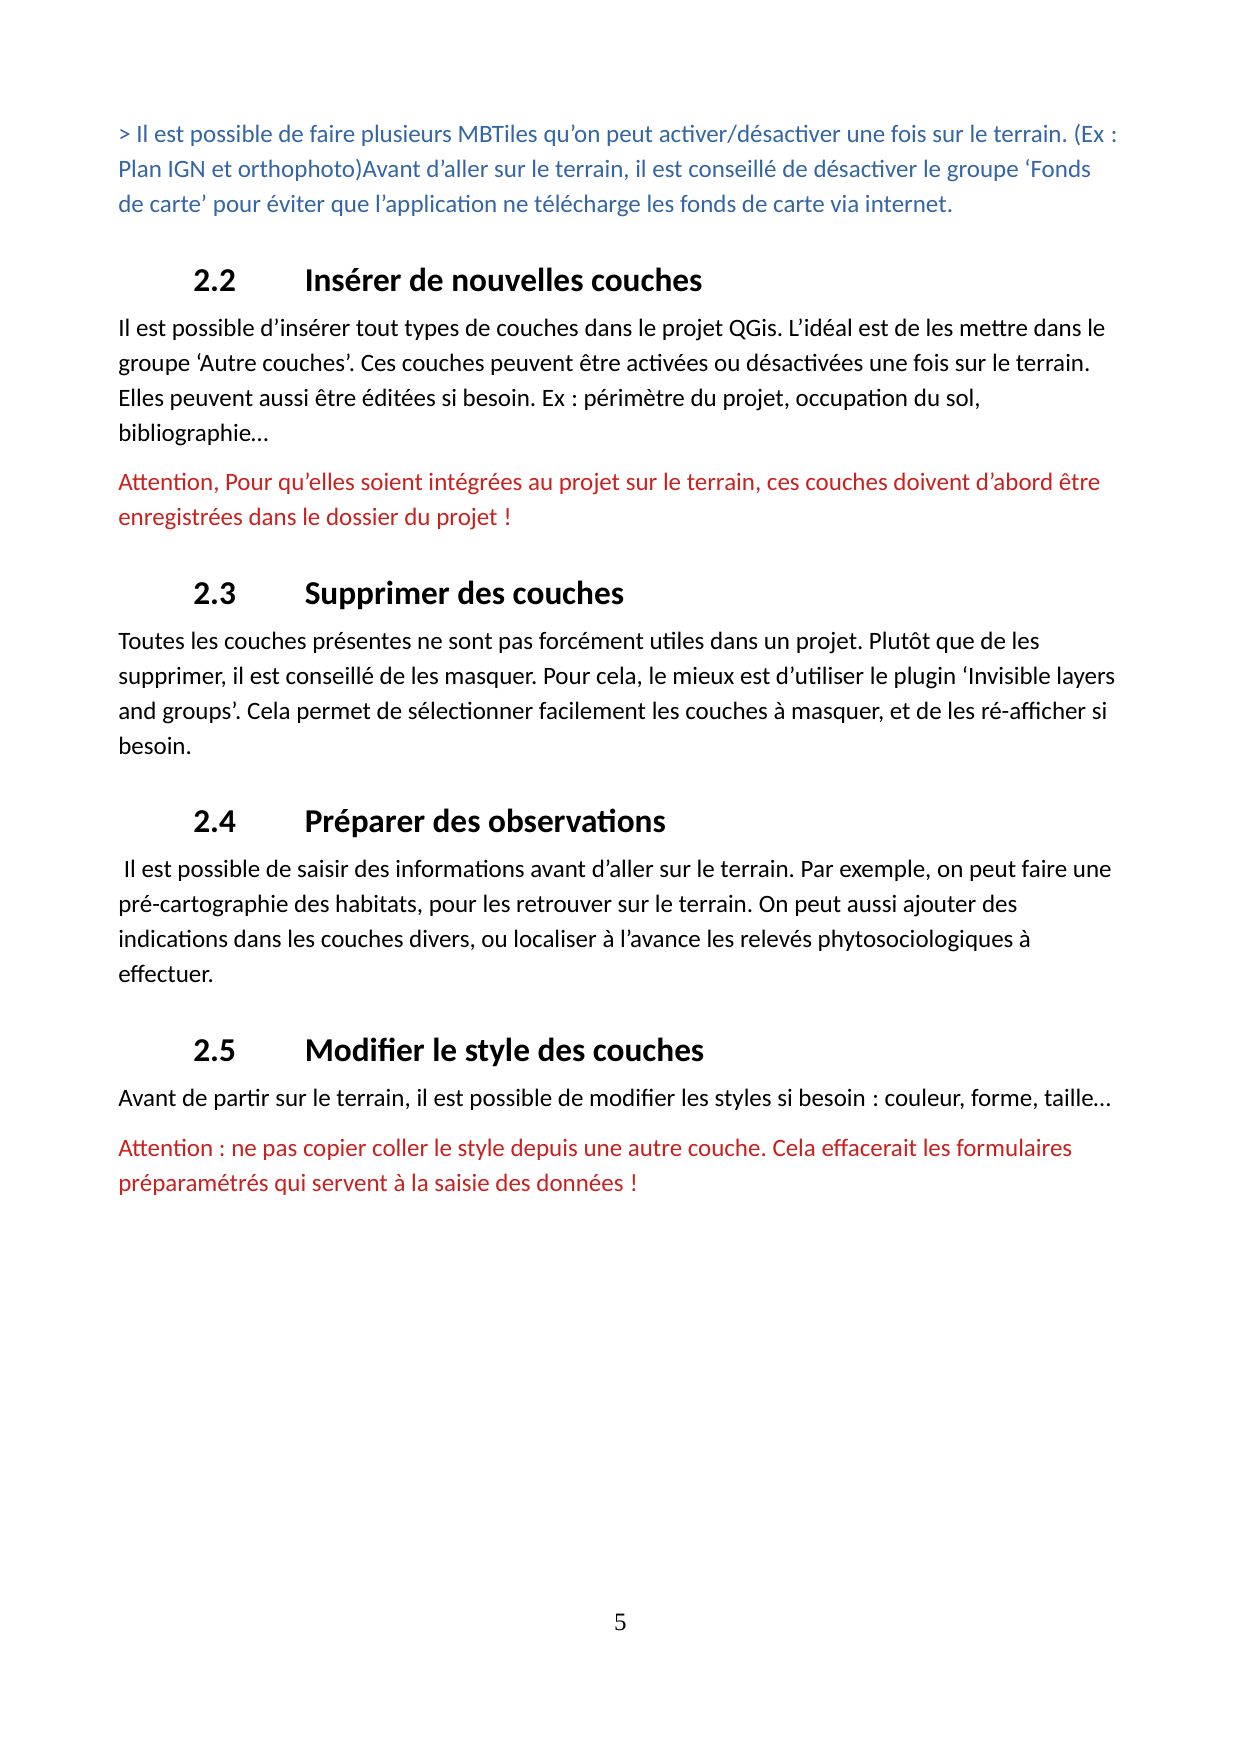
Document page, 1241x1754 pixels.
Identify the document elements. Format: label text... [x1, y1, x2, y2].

text Avant de partir sur le terrain, il est possible de modifier les styles si besoin : couleur, forme, taille… [118, 1082, 1122, 1113]
subtitle Modifier le style des couches [193, 1029, 1122, 1070]
subtitle Insérer de nouvelles couches [193, 258, 1122, 299]
text Toutes les couches présentes ne sont pas forcément utiles dans un projet. Plutôt que de les supprimer, il est conseillé de les masquer. Pour cela, le mieux est d’utiliser le plugin ‘Invisible layers and groups’. Cela permet de sélectionner facilement les couches à masquer, et de les ré-afficher si besoin. [118, 625, 1122, 761]
text > Il est possible de faire plusieurs MBTiles qu’on peut activer/désactiver une fois sur le terrain. (Ex : Plan IGN et orthophoto)Avant d’aller sur le terrain, il est conseillé de désactiver le groupe ‘Fonds de carte’ pour éviter que l’application ne télécharge les fonds de carte via internet. [118, 118, 1122, 219]
text Il est possible d’insérer tout types de couches dans le projet QGis. L’idéal est de les mettre dans le groupe ‘Autre couches’. Ces couches peuvent être activées ou désactivées une fois sur le terrain. Elles peuvent aussi être éditées si besoin. Ex : périmètre du projet, occupation du sol, bibliographie… [118, 312, 1122, 447]
subtitle Préparer des observations [193, 800, 1122, 841]
text Il est possible de saisir des informations avant d’aller sur le terrain. Par exemple, on peut faire une pré-cartographie des habitats, pour les retrouver sur le terrain. On peut aussi ajouter des indications dans les couches divers, ou localiser à l’avance les relevés phytosociologiques à effectuer. [118, 854, 1122, 989]
subtitle Supprimer des couches [193, 572, 1122, 612]
text Attention, Pour qu’elles soient intégrées au projet sur le terrain, ces couches doivent d’abord être enregistrées dans le dossier du projet ! [118, 466, 1122, 532]
text Attention : ne pas copier coller le style depuis une autre couche. Cela effacerait les formulaires préparamétrés qui servent à la saisie des données ! [118, 1132, 1122, 1197]
